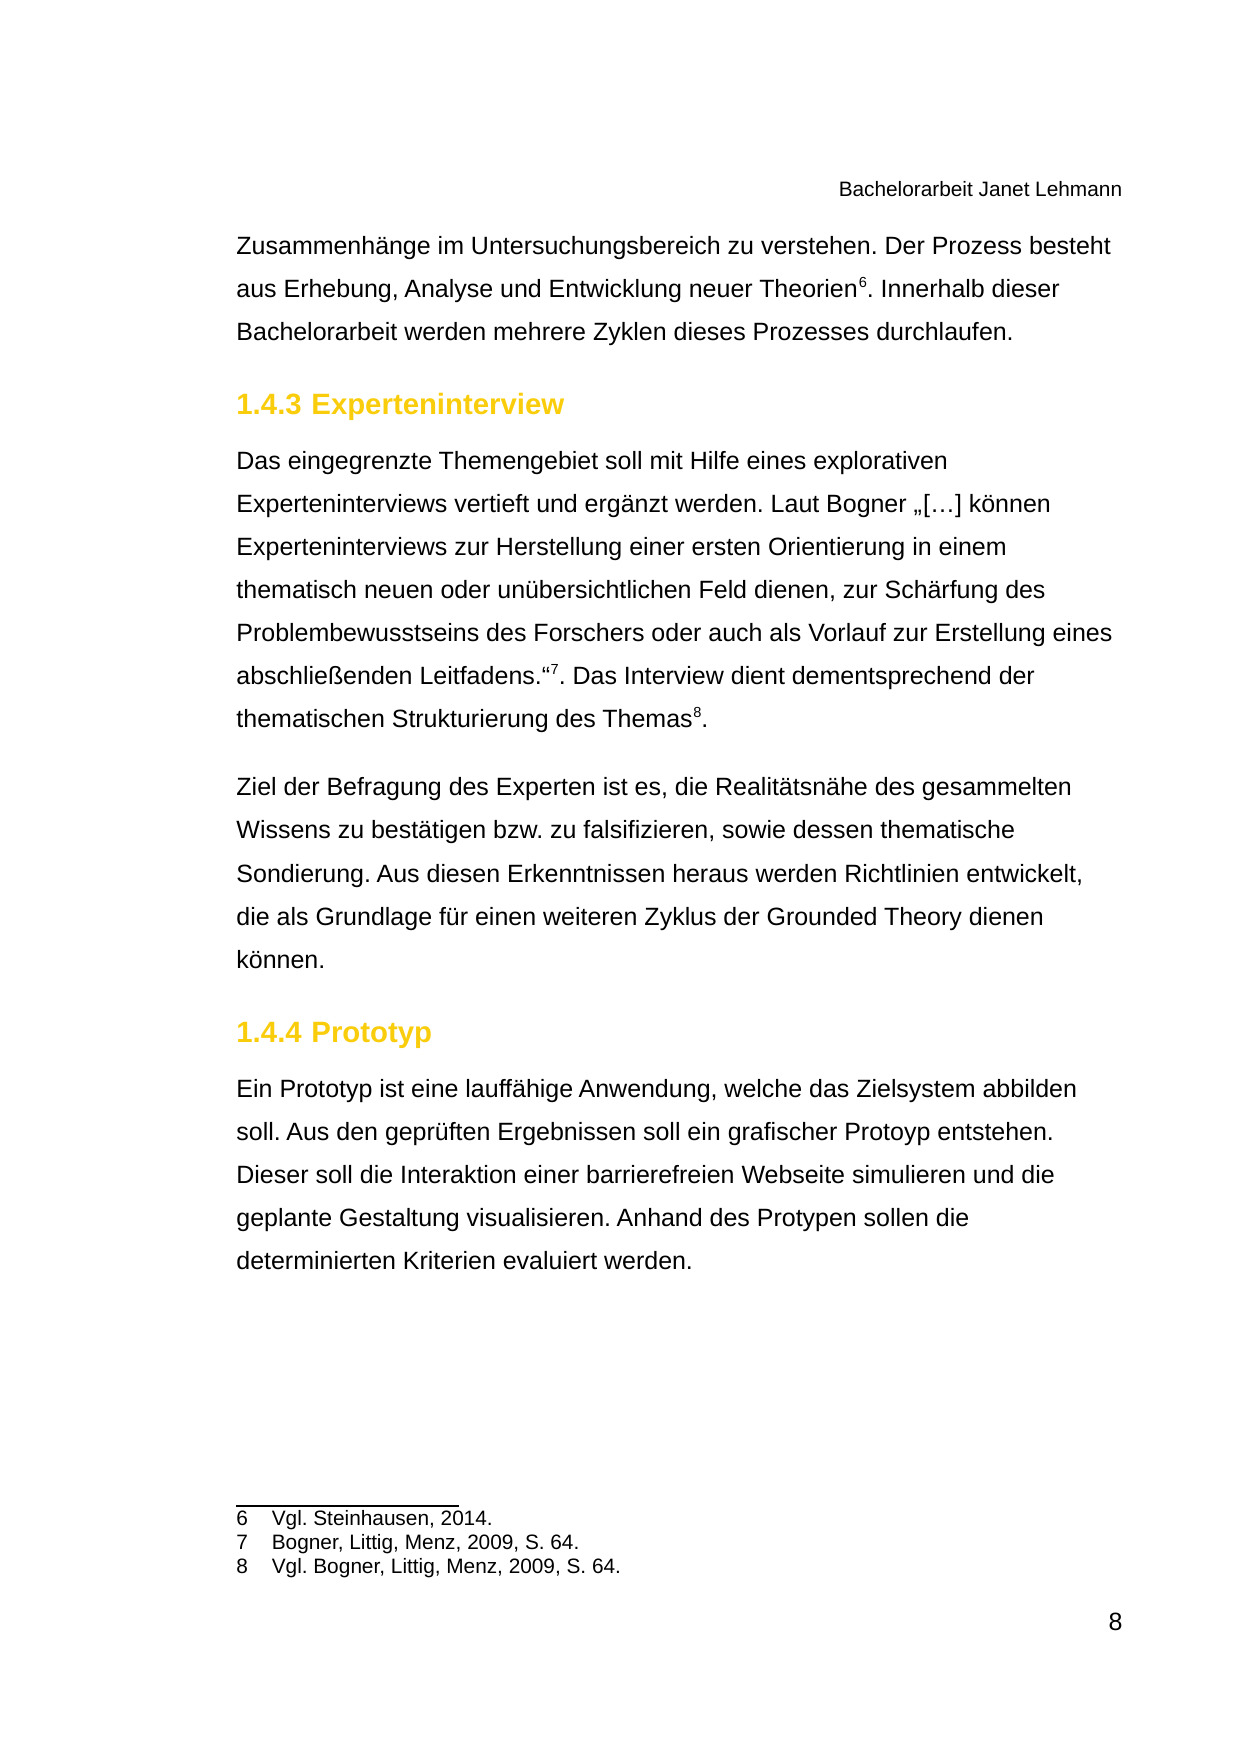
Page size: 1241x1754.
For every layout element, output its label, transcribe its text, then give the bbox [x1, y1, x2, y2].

text Zusammenhänge im Untersuchungsbereich zu verstehen. Der Prozess besteht aus Erhebung, Analyse und Entwicklung neuer Theorien. Innerhalb dieser Bachelorarbeit werden mehrere Zyklen dieses Prozesses durchlaufen. [236, 231, 1122, 346]
text Das eingegrenzte Themengebiet soll mit Hilfe eines explorativen Experteninterviews vertieft und ergänzt werden. Laut Bogner „[…] können Experteninterviews zur Herstellung einer ersten Orientierung in einem thematisch neuen oder unübersichtlichen Feld dienen, zur Schärfung des Problembewusstseins des Forschers oder auch als Vorlauf zur Erstellung eines abschließenden Leitfadens.“. Das Interview dient dementsprechend der thematischen Strukturierung des Themas. [236, 446, 1122, 733]
text Vgl. Steinhausen, 2014. [236, 1506, 1122, 1530]
subtitle Experteninterview [236, 387, 1122, 421]
text Bogner, Littig, Menz, 2009, S. 64. [236, 1530, 1122, 1554]
text Vgl. Bogner, Littig, Menz, 2009, S. 64. [236, 1554, 1122, 1578]
subtitle Prototyp [236, 1015, 1122, 1049]
text Ein Prototyp ist eine lauffähige Anwendung, welche das Zielsystem abbilden soll. Aus den geprüften Ergebnissen soll ein grafischer Protoyp entstehen. Dieser soll die Interaktion einer barrierefreien Webseite simulieren und die geplante Gestaltung visualisieren. Anhand des Protypen sollen die determinierten Kriterien evaluiert werden. [236, 1073, 1122, 1275]
text Ziel der Befragung des Experten ist es, die Realitätsnähe des gesammelten Wissens zu bestätigen bzw. zu falsifizieren, sowie dessen thematische Sondierung. Aus diesen Erkenntnissen heraus werden Richtlinien entwickelt, die als Grundlage für einen weiteren Zyklus der Grounded Theory dienen können. [236, 772, 1122, 973]
